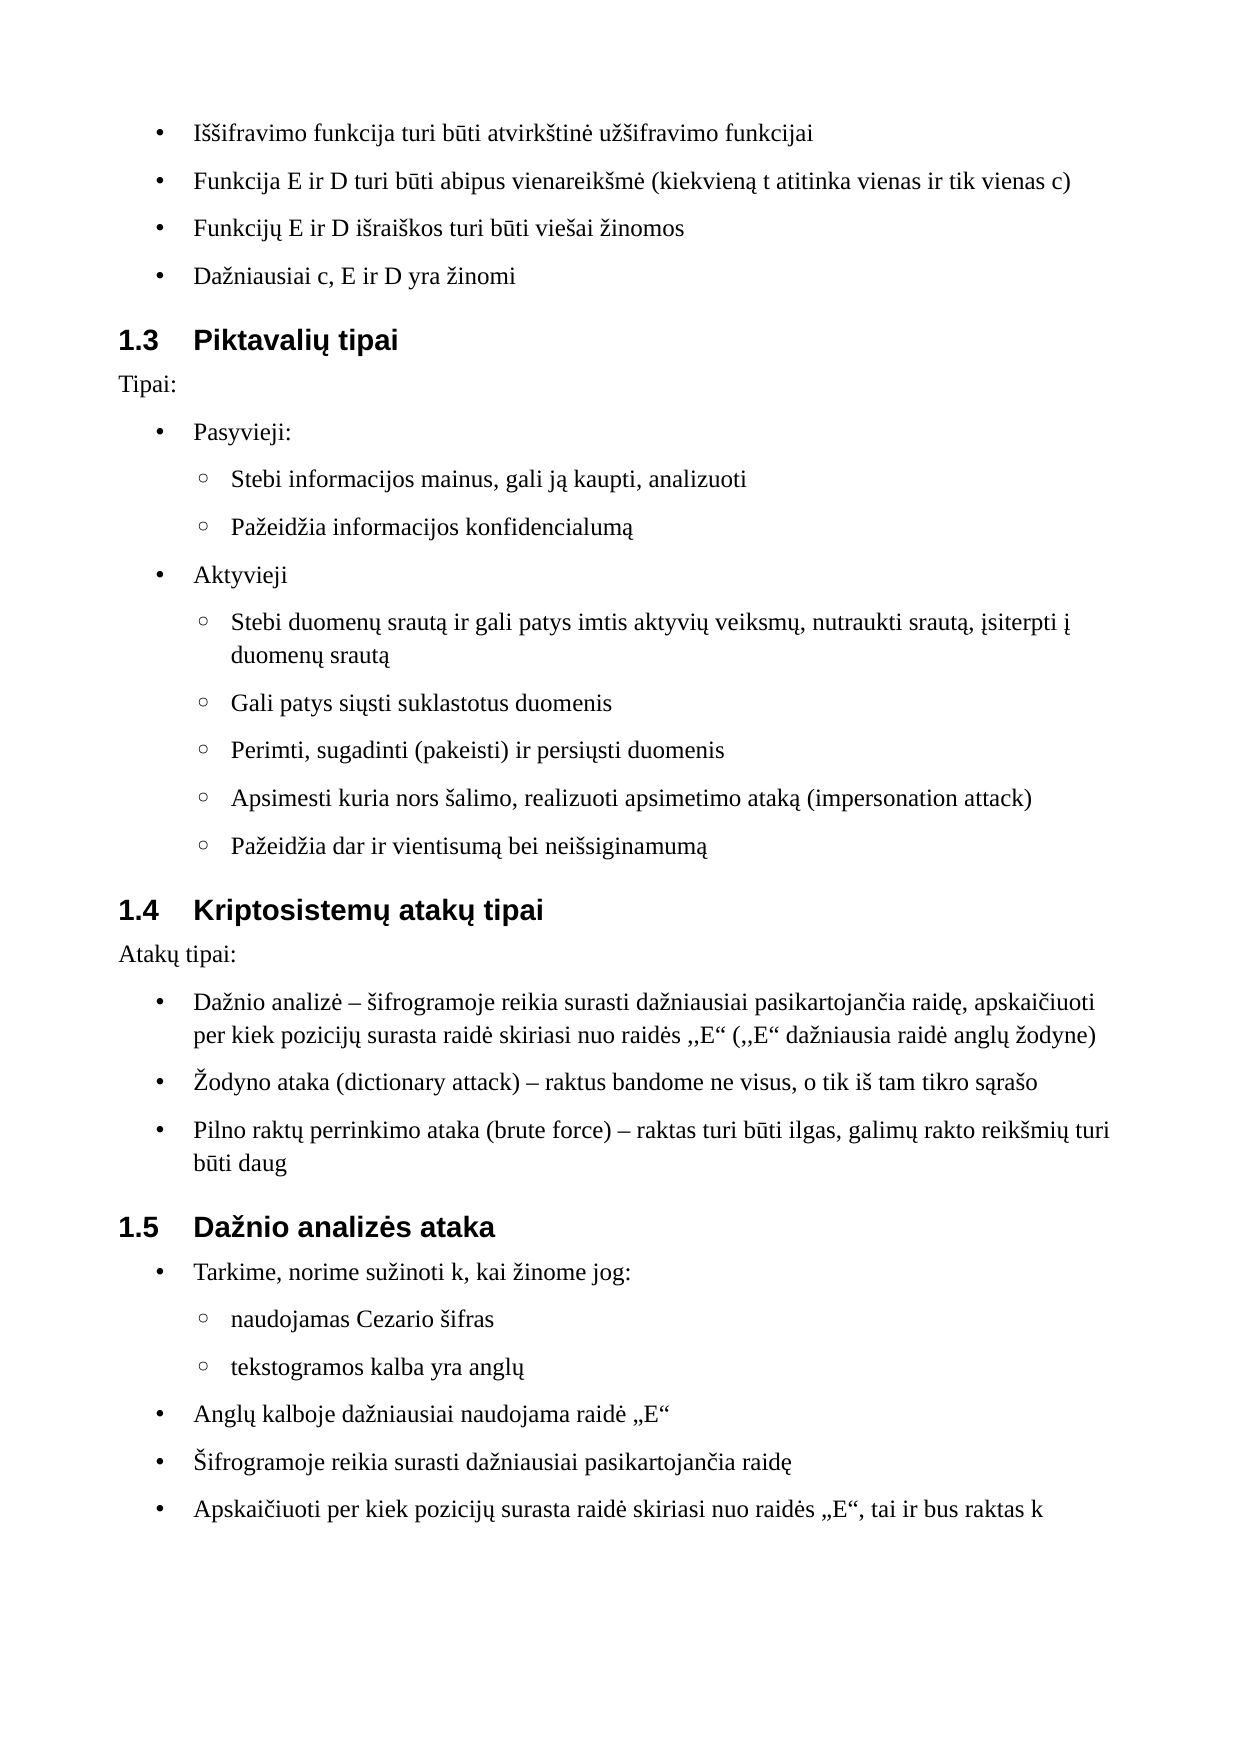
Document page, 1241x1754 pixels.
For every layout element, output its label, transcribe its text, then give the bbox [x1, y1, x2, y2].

list Pasyvieji: [156, 417, 1122, 446]
list Pilno raktų perrinkimo ataka (brute force) – raktas turi būti ilgas, galimų rakto reikšmių turi būti daug [156, 1115, 1122, 1177]
list naudojamas Cezario šifras [193, 1304, 1122, 1333]
text Tipai: [118, 369, 1122, 398]
list Gali patys siųsti suklastotus duomenis [193, 688, 1122, 717]
list Aktyvieji [156, 560, 1122, 588]
list Apsimesti kuria nors šalimo, realizuoti apsimetimo ataką (impersonation attack) [193, 783, 1122, 812]
list Stebi informacijos mainus, gali ją kaupti, analizuoti [193, 464, 1122, 493]
list Anglų kalboje dažniausiai naudojama raidė „E“ [156, 1399, 1122, 1428]
list Dažniausiai c, E ir D yra žinomi [156, 261, 1122, 290]
list Dažnio analizė – šifrogramoje reikia surasti dažniausiai pasikartojančia raidę, apskaičiuoti per kiek pozicijų surasta raidė skiriasi nuo raidės ,,E“ (,,E“ dažniausia raidė anglų žodyne) [156, 987, 1122, 1049]
list Funkcijų E ir D išraiškos turi būti viešai žinomos [156, 213, 1122, 242]
list Tarkime, norime sužinoti k, kai žinome jog: [156, 1257, 1122, 1285]
list Žodyno ataka (dictionary attack) – raktus bandome ne visus, o tik iš tam tikro sąrašo [156, 1067, 1122, 1096]
list Funkcija E ir D turi būti abipus vienareikšmė (kiekvieną t atitinka vienas ir tik vienas c) [156, 166, 1122, 194]
list tekstogramos kalba yra anglų [193, 1352, 1122, 1381]
list Šifrogramoje reikia surasti dažniausiai pasikartojančia raidę [156, 1447, 1122, 1476]
list Iššifravimo funkcija turi būti atvirkštinė užšifravimo funkcijai [156, 118, 1122, 147]
list Stebi duomenų srautą ir gali patys imtis aktyvių veiksmų, nutraukti srautą, įsiterpti į duomenų srautą [193, 607, 1122, 669]
subtitle Kriptosistemų atakų tipai [118, 893, 1122, 927]
subtitle Dažnio analizės ataka [118, 1210, 1122, 1244]
list Pažeidžia informacijos konfidencialumą [193, 512, 1122, 541]
text Atakų tipai: [118, 939, 1122, 968]
subtitle Piktavalių tipai [118, 323, 1122, 357]
list Apskaičiuoti per kiek pozicijų surasta raidė skiriasi nuo raidės „E“, tai ir bus raktas k [156, 1494, 1122, 1523]
list Pažeidžia dar ir vientisumą bei neišsiginamumą [193, 831, 1122, 859]
list Perimti, sugadinti (pakeisti) ir persiųsti duomenis [193, 736, 1122, 764]
